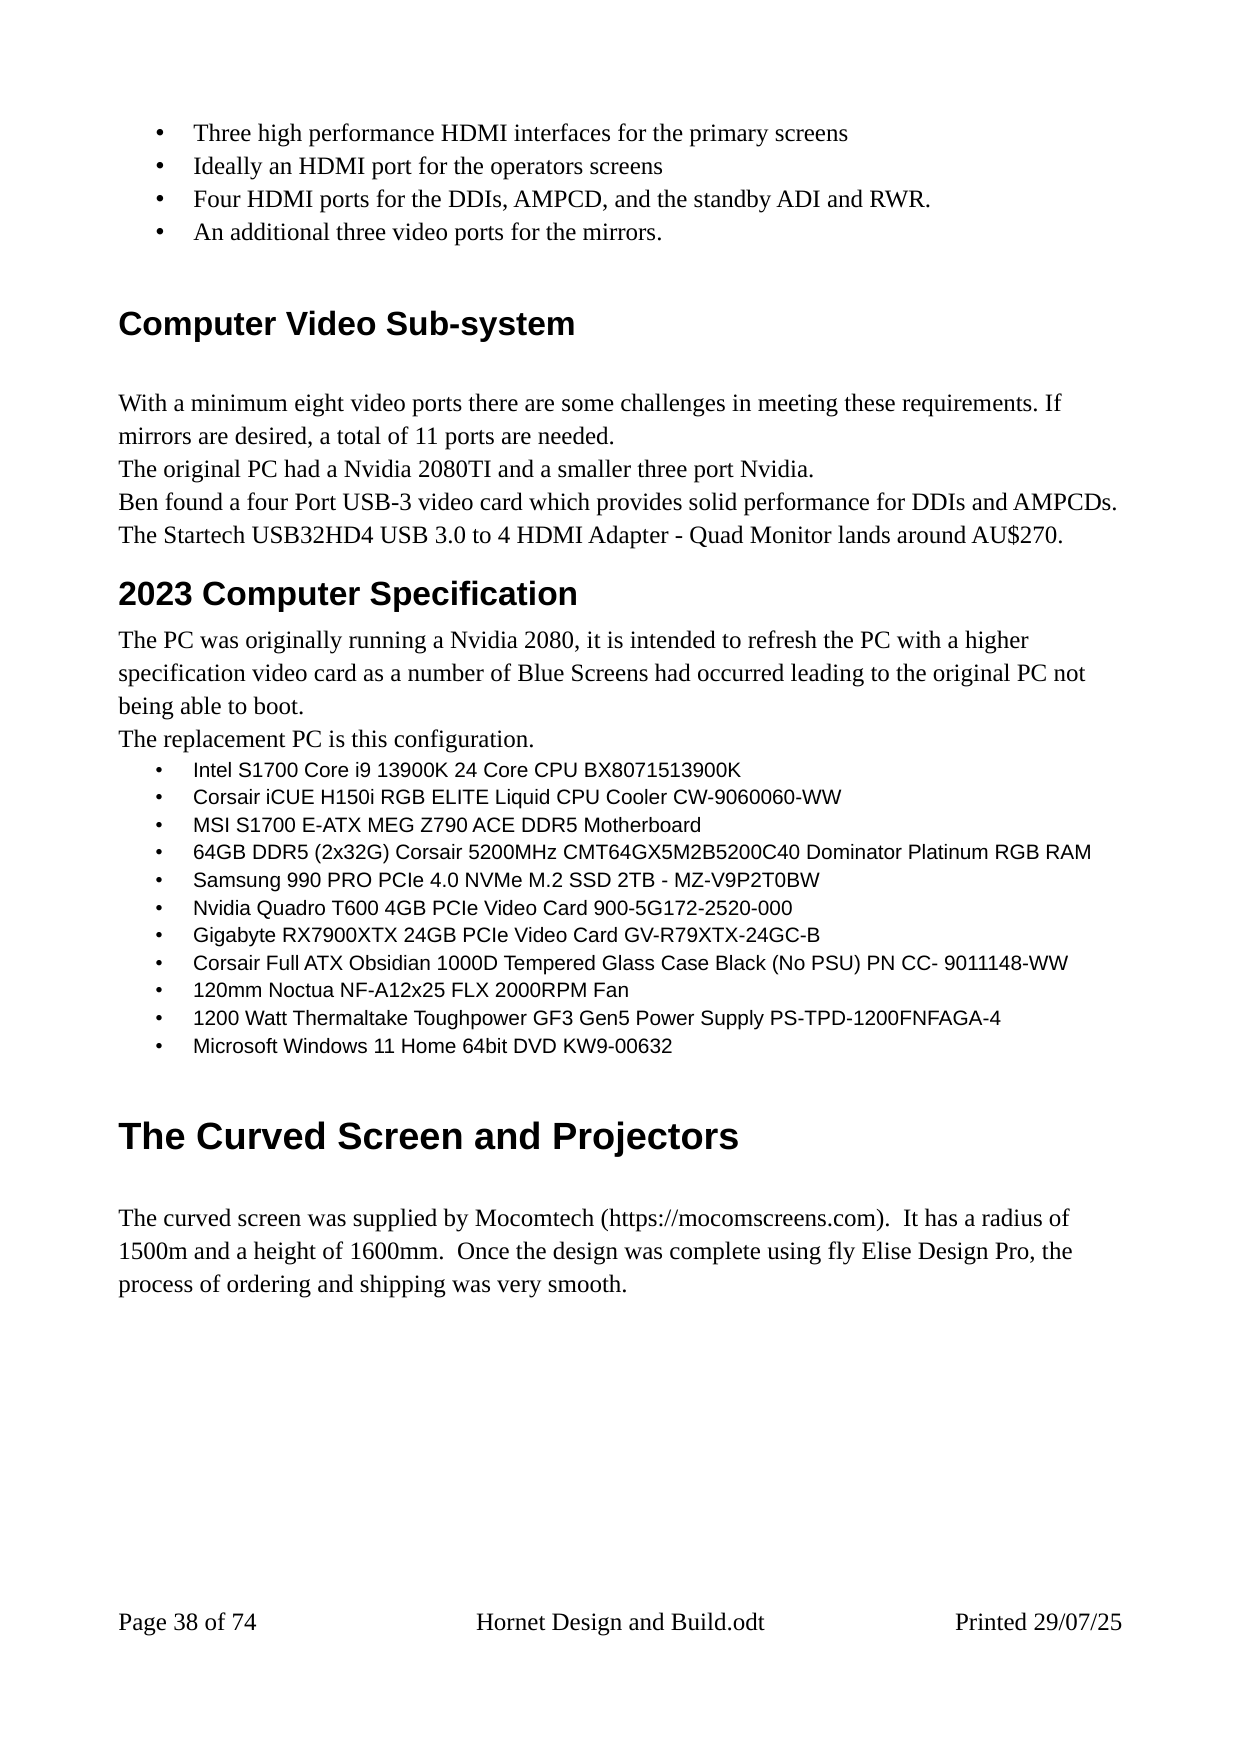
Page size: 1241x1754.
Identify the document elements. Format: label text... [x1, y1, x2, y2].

list 1200 Watt Thermaltake Toughpower GF3 Gen5 Power Supply PS-TPD-1200FNFAGA-4 [155, 1006, 1122, 1030]
list Samsung 990 PRO PCIe 4.0 NVMe M.2 SSD 2TB - MZ-V9P2T0BW [155, 868, 1122, 892]
subtitle Computer Video Sub-system [118, 304, 1122, 343]
list 64GB DDR5 (2x32G) Corsair 5200MHz CMT64GX5M2B5200C40 Dominator Platinum RGB RAM [155, 840, 1122, 864]
text The curved screen was supplied by Mocomtech (https://mocomscreens.com). It has a radius of 1500m and a height of 1600mm. Once the design was complete using fly Elise Design Pro, the process of ordering and shipping was very smooth. [118, 1203, 1122, 1297]
list 120mm Noctua NF-A12x25 FLX 2000RPM Fan [155, 978, 1122, 1002]
list An additional three video ports for the mirrors. [156, 217, 1122, 246]
list Nvidia Quadro T600 4GB PCIe Video Card 900-5G172-2520-000 [155, 895, 1122, 919]
text The PC was originally running a Nvidia 2080, it is intended to refresh the PC with a higher specification video card as a number of Blue Screens had occurred leading to the original PC not being able to boot. [118, 625, 1122, 720]
text The original PC had a Nvidia 2080TI and a smaller three port Nvidia. [118, 454, 1122, 483]
text Ben found a four Port USB-3 video card which provides solid performance for DDIs and AMPCDs. The Startech USB32HD4 USB 3.0 to 4 HDMI Adapter - Quad Monitor lands around AU$270. [118, 487, 1122, 549]
list MSI S1700 E-ATX MEG Z790 ACE DDR5 Motherboard [155, 813, 1122, 837]
list Ideally an HDMI port for the operators screens [156, 151, 1122, 180]
list Intel S1700 Core i9 13900K 24 Core CPU BX8071513900K [155, 757, 1122, 781]
subtitle 2023 Computer Specification [118, 574, 1122, 613]
list Microsoft Windows 11 Home 64bit DVD KW9-00632 [155, 1033, 1122, 1057]
list Corsair iCUE H150i RGB ELITE Liquid CPU Cooler CW-9060060-WW [155, 785, 1122, 809]
list Gigabyte RX7900XTX 24GB PCIe Video Card GV-R79XTX-24GC-B [155, 923, 1122, 947]
text The replacement PC is this configuration. [118, 724, 1122, 753]
list Three high performance HDMI interfaces for the primary screens [156, 118, 1122, 147]
subtitle The Curved Screen and Projectors [118, 1113, 1122, 1157]
text With a minimum eight video ports there are some challenges in meeting these requirements. If mirrors are desired, a total of 11 ports are needed. [118, 388, 1122, 450]
list Corsair Full ATX Obsidian 1000D Tempered Glass Case Black (No PSU) PN CC- 9011148-WW [155, 951, 1122, 975]
list Four HDMI ports for the DDIs, AMPCD, and the standby ADI and RWR. [156, 184, 1122, 213]
